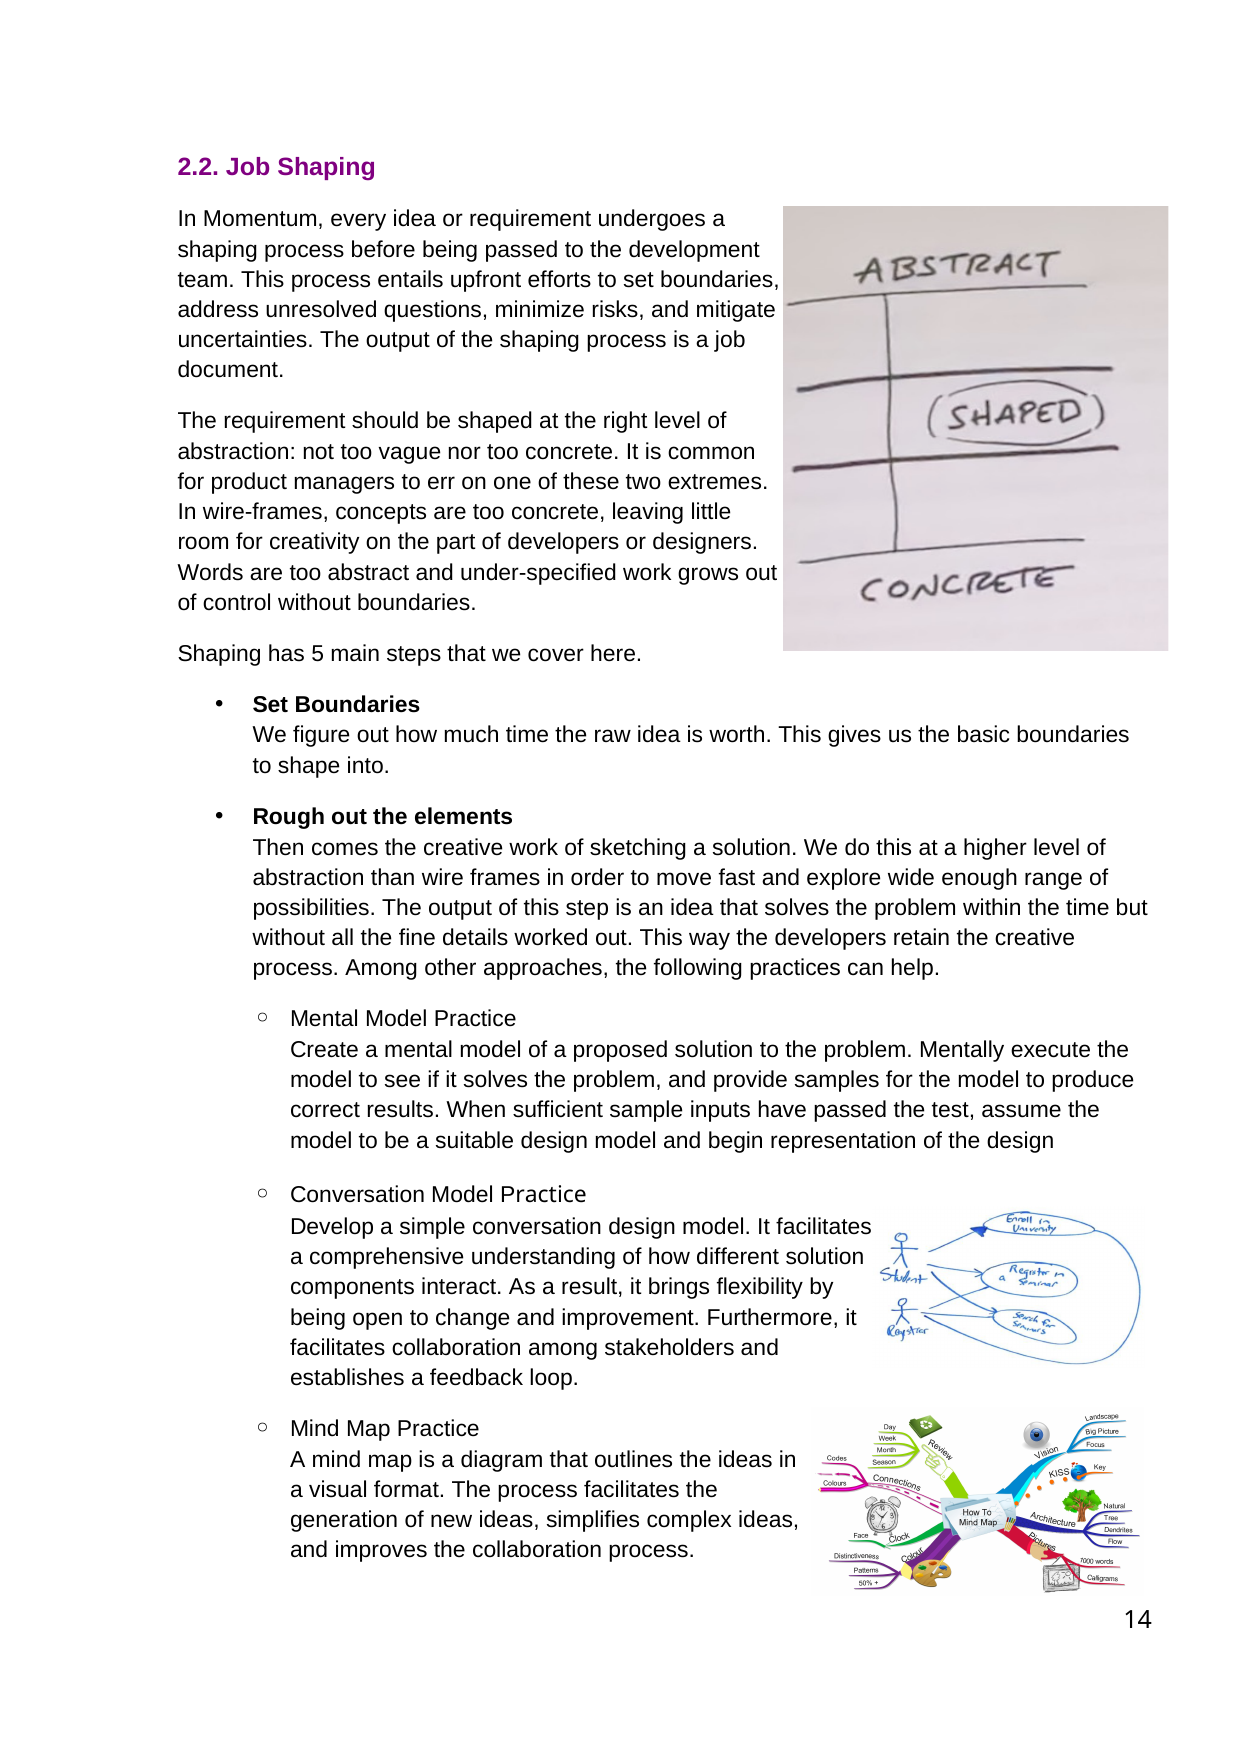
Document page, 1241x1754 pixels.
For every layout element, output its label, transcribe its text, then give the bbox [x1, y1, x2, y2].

list Set Boundaries We figure out how much time the raw idea is worth. This gives us the basic boundaries to shape into. [215, 691, 1152, 778]
list Mental Model Practice Create a mental model of a proposed solution to the problem. Mentally execute the model to see if it solves the problem, and provide samples for the model to produce correct results. When sufficient sample inputs have passed the test, assume the model to be a suitable design model and begin representation of the design [252, 1005, 1152, 1153]
picture [783, 206, 1169, 651]
text Shaping has 5 main steps that we cover here. [177, 640, 1152, 666]
subtitle 2.2. Job Shaping [177, 151, 1152, 180]
list Conversation Model Practice Develop a simple conversation design model. It facilitates a comprehensive understanding of how different solution components interact. As a result, it brings flexibility by being open to change and improvement. Furthermore, it facilitates collaboration among stakeholders and establishes a feedback loop. [252, 1178, 1152, 1390]
list Rough out the elements Then comes the creative work of sketching a solution. We do this at a higher level of abstraction than wire frames in order to move fast and explore wide enough range of possibilities. The output of this step is an idea that solves the problem within the time but without all the fine details worked out. This way the developers retain the creative process. Among other approaches, the following practices can help. [215, 803, 1152, 981]
text In Momentum, every idea or requirement undergoes a shaping process before being passed to the development team. This process entails upfront efforts to set boundaries, address unresolved questions, minimize risks, and mitigate uncertainties. The output of the shaping process is a job document. [177, 205, 1152, 383]
text The requirement should be shaped at the right level of abstraction: not too vague nor too concrete. It is common for product managers to err on one of these two extremes. In wire-frames, concepts are too concrete, leaving little room for creativity on the part of developers or designers. Words are too abstract and under-specified work grows out of control without boundaries. [177, 407, 783, 615]
picture [872, 1206, 1145, 1368]
list Mind Map Practice A mind map is a diagram that outlines the ideas in a visual format. The process facilitates the generation of new ideas, simplifies complex ideas, and improves the collaboration process. [252, 1415, 811, 1563]
picture [811, 1407, 1144, 1596]
